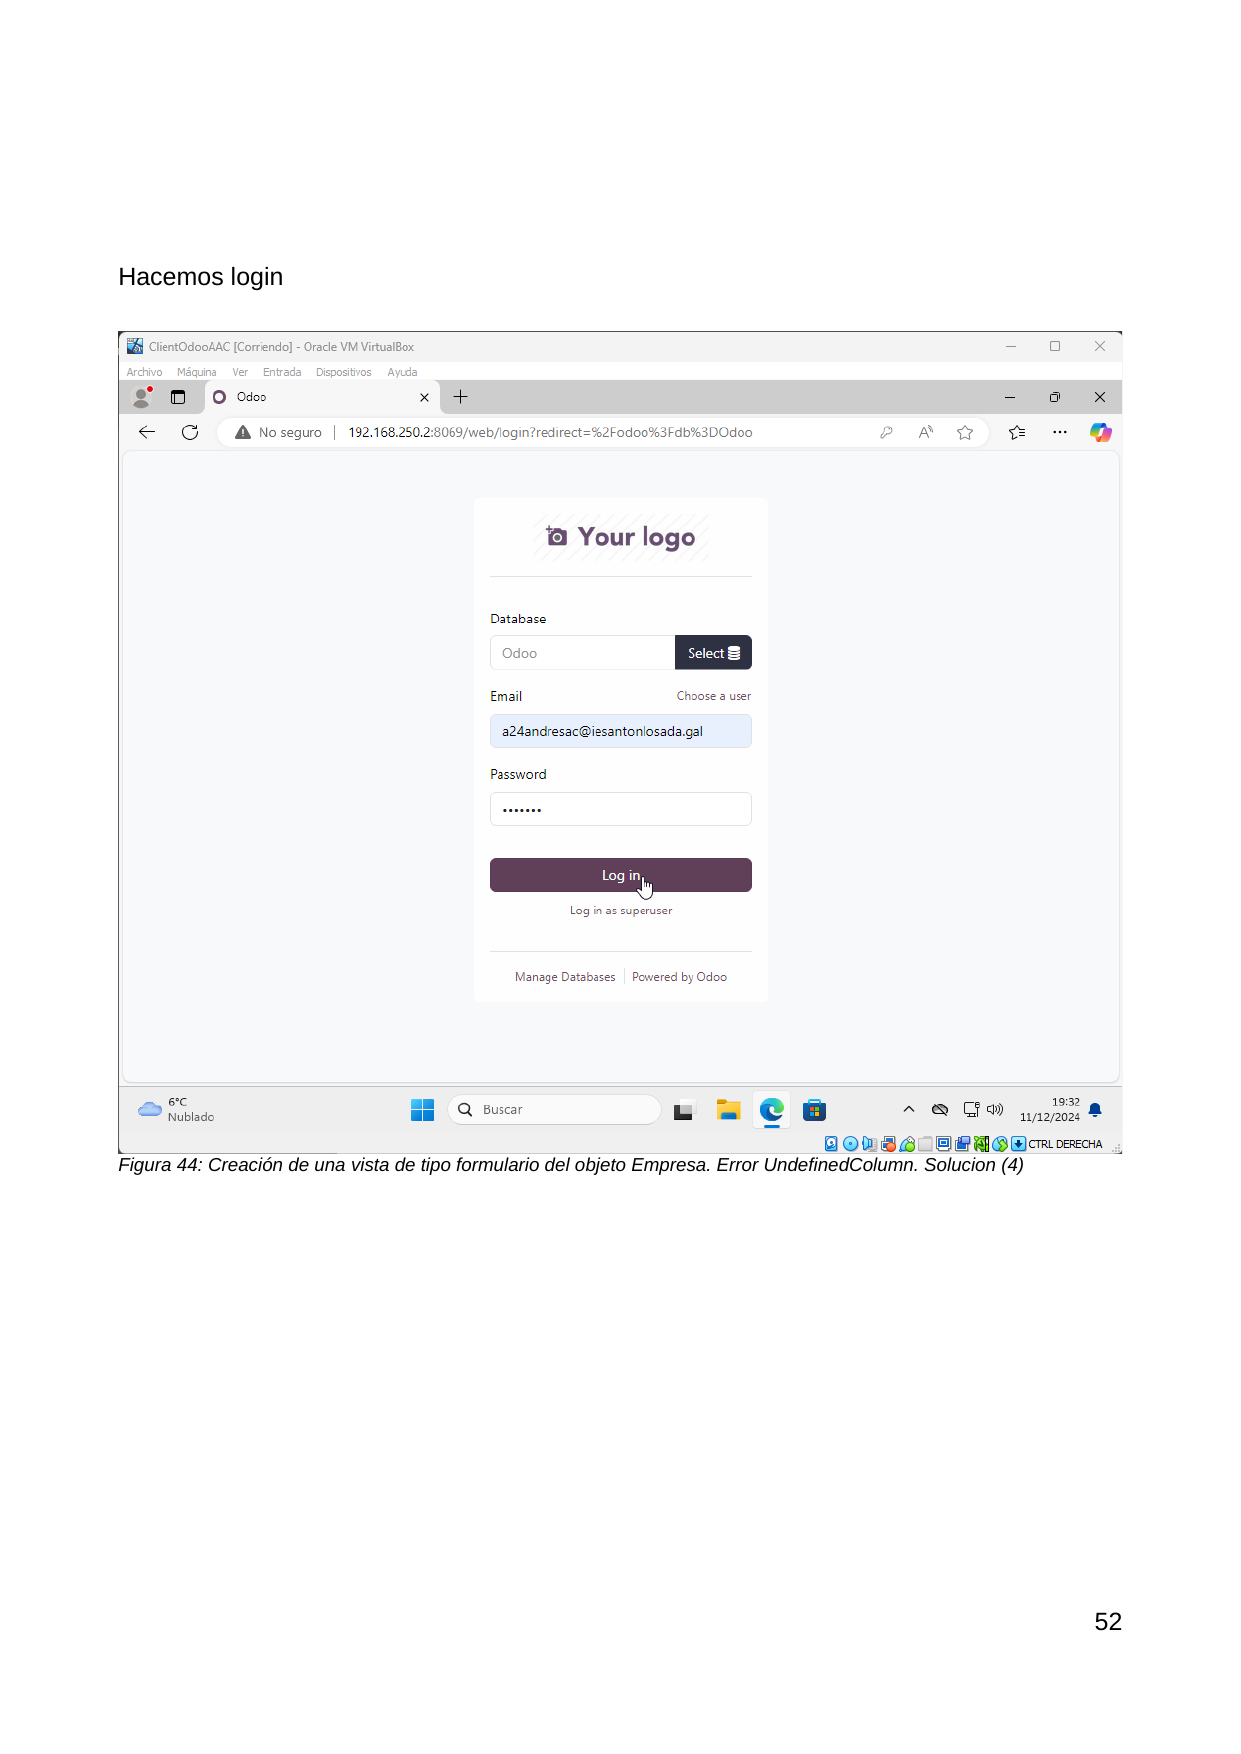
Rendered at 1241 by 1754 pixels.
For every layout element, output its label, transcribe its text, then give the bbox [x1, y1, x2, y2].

text Hacemos login [118, 262, 1122, 291]
picture [118, 331, 1123, 1154]
text Figura 44: Creación de una vista de tipo formulario del objeto Empresa. Error UndefinedColumn. Solucion (4) [118, 1154, 1122, 1175]
